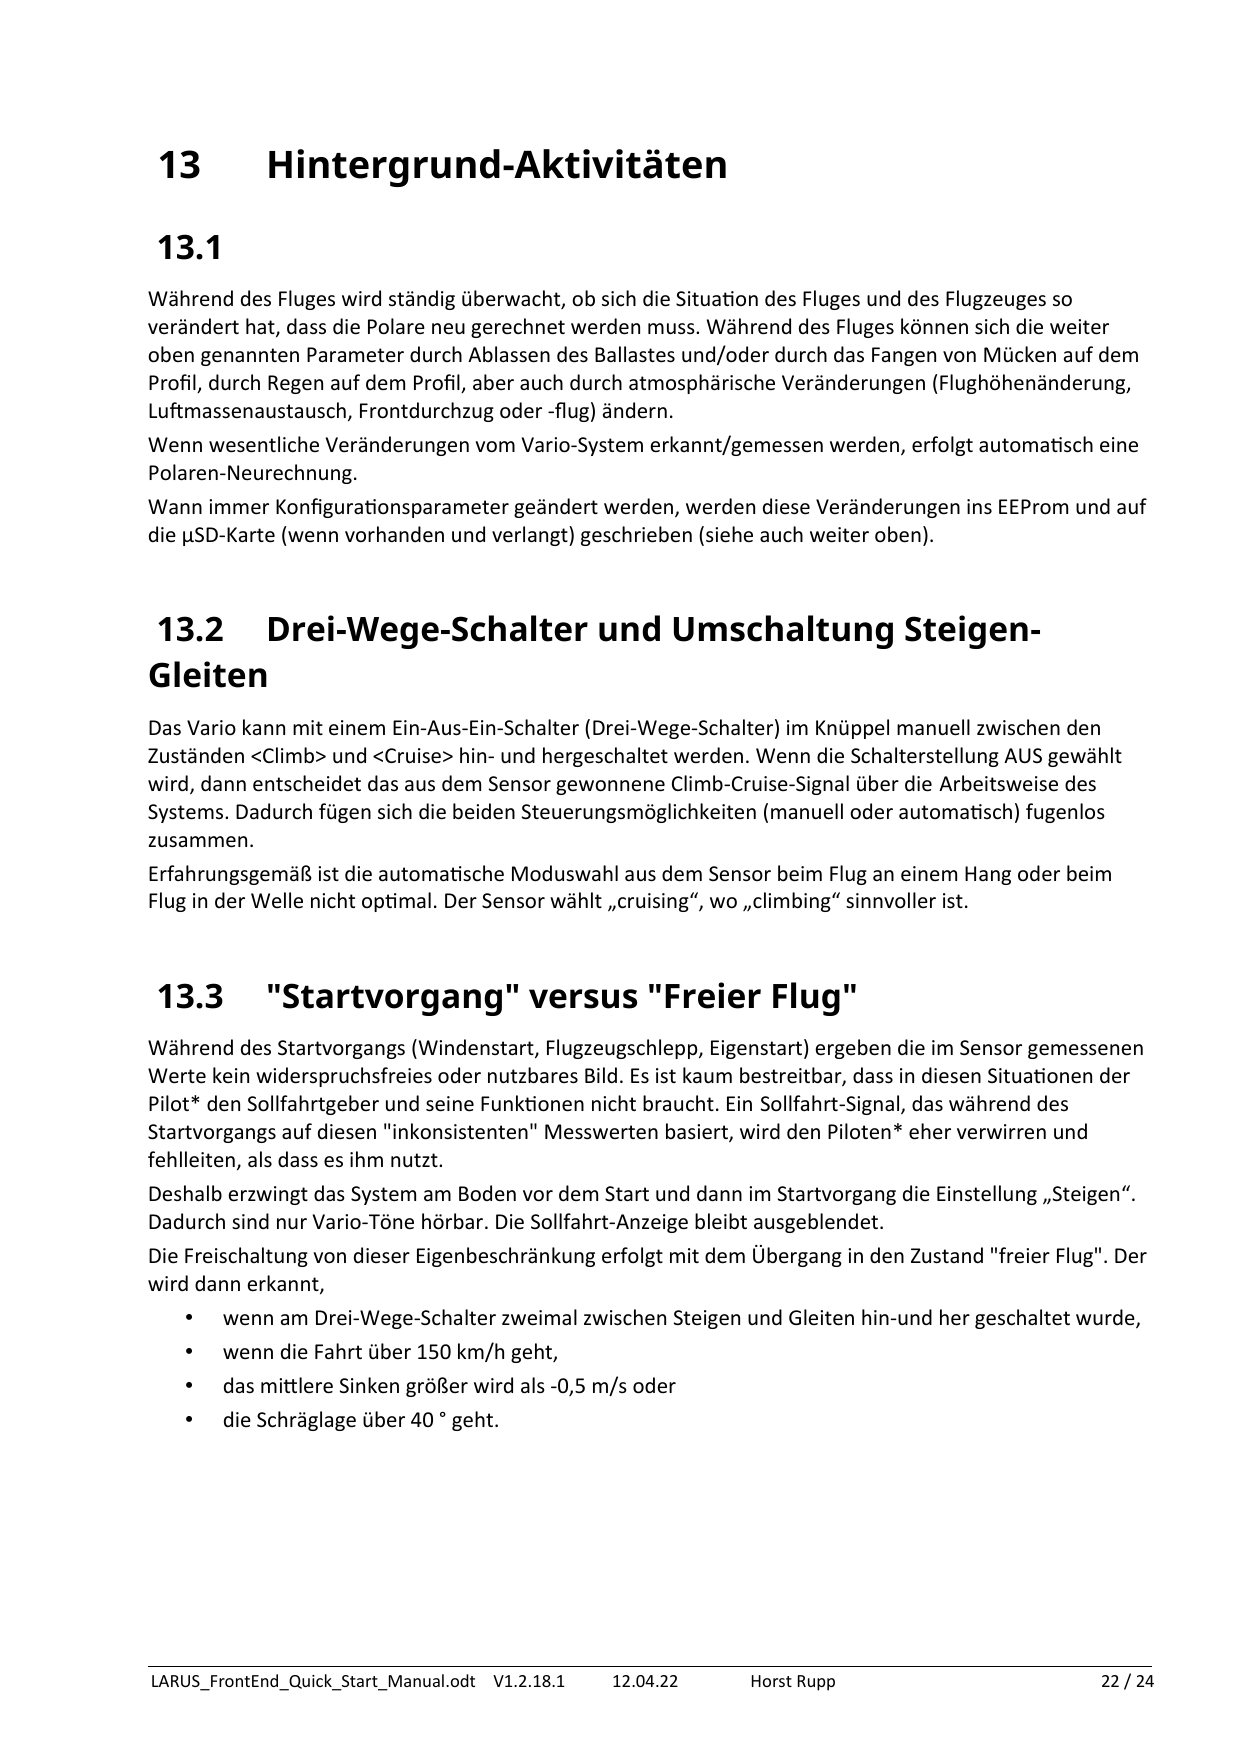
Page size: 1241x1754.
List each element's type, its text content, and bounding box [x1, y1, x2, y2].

subtitle Hintergrund-Aktivitäten [148, 138, 1128, 190]
text Wenn wesentliche Veränderungen vom Vario-System erkannt/gemessen werden, erfolgt automatisch eine Polaren-Neurechnung. [148, 430, 1152, 486]
list wenn die Fahrt über 150 km/h geht, [185, 1337, 1152, 1365]
text Das Vario kann mit einem Ein-Aus-Ein-Schalter (Drei-Wege-Schalter) im Knüppel manuell zwischen den Zuständen <Climb> und <Cruise> hin- und hergeschaltet werden. Wenn die Schalterstellung AUS gewählt wird, dann entscheidet das aus dem Sensor gewonnene Climb-Cruise-Signal über die Arbeitsweise des Systems. Dadurch fügen sich die beiden Steuerungsmöglichkeiten (manuell oder automatisch) fugenlos zusammen. [148, 713, 1152, 853]
subtitle "Startvorgang" versus "Freier Flug" [148, 972, 1152, 1018]
text Die Freischaltung von dieser Eigenbeschränkung erfolgt mit dem Übergang in den Zustand "freier Flug". Der wird dann erkannt, [148, 1241, 1152, 1297]
list die Schräglage über 40 ° geht. [185, 1405, 1152, 1433]
list wenn am Drei-Wege-Schalter zweimal zwischen Steigen und Gleiten hin-und her geschaltet wurde, [185, 1303, 1152, 1331]
list das mittlere Sinken größer wird als -0,5 m/s oder [185, 1371, 1152, 1399]
text Deshalb erzwingt das System am Boden vor dem Start und dann im Startvorgang die Einstellung „Steigen“. Dadurch sind nur Vario-Töne hörbar. Die Sollfahrt-Anzeige bleibt ausgeblendet. [148, 1179, 1152, 1235]
subtitle Drei-Wege-Schalter und Umschaltung Steigen-Gleiten [148, 606, 1152, 697]
text Erfahrungsgemäß ist die automatische Moduswahl aus dem Sensor beim Flug an einem Hang oder beim Flug in der Welle nicht optimal. Der Sensor wählt „cruising“, wo „climbing“ sinnvoller ist. [148, 859, 1152, 915]
text Während des Fluges wird ständig überwacht, ob sich die Situation des Fluges und des Flugzeuges so verändert hat, dass die Polare neu gerechnet werden muss. Während des Fluges können sich die weiter oben genannten Parameter durch Ablassen des Ballastes und/oder durch das Fangen von Mücken auf dem Profil, durch Regen auf dem Profil, aber auch durch atmosphärische Veränderungen (Flughöhenänderung, Luftmassenaustausch, Frontdurchzug oder -flug) ändern. [148, 284, 1152, 424]
text Wann immer Konfigurationsparameter geändert werden, werden diese Veränderungen ins EEProm und auf die µSD-Karte (wenn vorhanden und verlangt) geschrieben (siehe auch weiter oben). [148, 492, 1152, 548]
text Während des Startvorgangs (Windenstart, Flugzeugschlepp, Eigenstart) ergeben die im Sensor gemessenen Werte kein widerspruchsfreies oder nutzbares Bild. Es ist kaum bestreitbar, dass in diesen Situationen der Pilot* den Sollfahrtgeber und seine Funktionen nicht braucht. Ein Sollfahrt-Signal, das während des Startvorgangs auf diesen "inkonsistenten" Messwerten basiert, wird den Piloten* eher verwirren und fehlleiten, als dass es ihm nutzt. [148, 1033, 1152, 1173]
